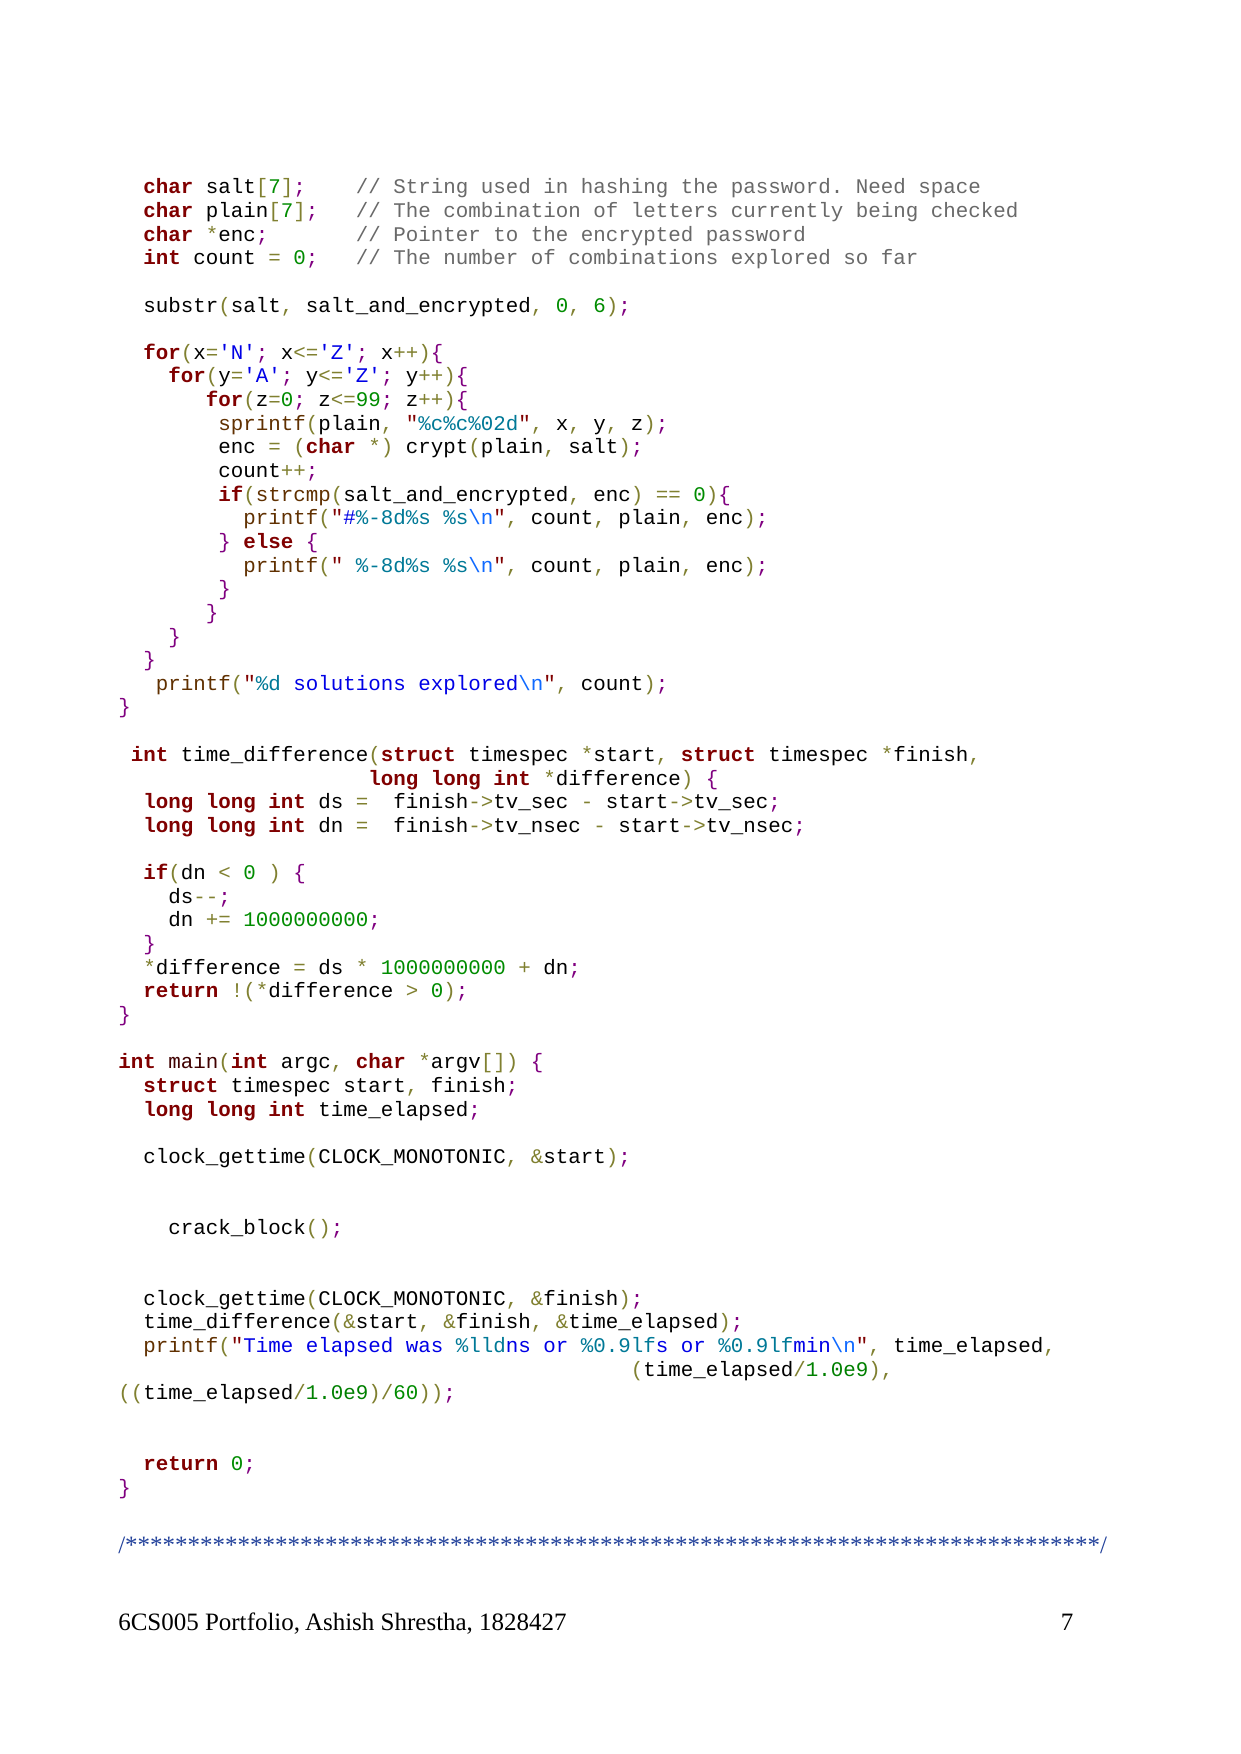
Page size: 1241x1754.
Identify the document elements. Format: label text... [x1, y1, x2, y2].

text long long int time_elapsed; [118, 1098, 1122, 1122]
text } [118, 578, 1122, 602]
text if(strcmp(salt_and_encrypted, enc) == 0){ [118, 484, 1122, 507]
text if(dn < 0 ) { [118, 862, 1122, 886]
text struct timespec start, finish; [118, 1075, 1122, 1098]
text crack_block(); [118, 1217, 1122, 1240]
text substr(salt, salt_and_encrypted, 0, 6); [118, 294, 1122, 318]
text long long int *difference) { [118, 767, 1122, 791]
text return !(*difference > 0); [118, 980, 1122, 1004]
text printf("Time elapsed was %lldns or %0.9lfs or %0.9lfmin\n", time_elapsed, [118, 1335, 1122, 1359]
text for(z=0; z<=99; z++){ [118, 389, 1122, 413]
text char plain[7]; // The combination of letters currently being checked [118, 200, 1122, 224]
text } [118, 697, 1122, 720]
text int main(int argc, char *argv[]) { [118, 1051, 1122, 1075]
text printf("%d solutions explored\n", count); [118, 673, 1122, 697]
text *difference = ds * 1000000000 + dn; [118, 957, 1122, 980]
text int count = 0; // The number of combinations explored so far [118, 247, 1122, 271]
text } else { [118, 531, 1122, 555]
text return 0; [118, 1453, 1122, 1477]
text printf(" %-8d%s %s\n", count, plain, enc); [118, 555, 1122, 578]
text for(y='A'; y<='Z'; y++){ [118, 366, 1122, 389]
text for(x='N'; x<='Z'; x++){ [118, 342, 1122, 366]
text char *enc; // Pointer to the encrypted password [118, 224, 1122, 247]
text } [118, 933, 1122, 957]
text time_difference(&start, &finish, &time_elapsed); [118, 1311, 1122, 1335]
text int time_difference(struct timespec *start, struct timespec *finish, [118, 744, 1122, 767]
text char salt[7]; // String used in hashing the password. Need space [118, 176, 1122, 200]
text count++; [118, 460, 1122, 484]
text } [118, 1004, 1122, 1028]
text enc = (char *) crypt(plain, salt); [118, 436, 1122, 460]
text } [118, 1477, 1122, 1501]
text printf("#%-8d%s %s\n", count, plain, enc); [118, 507, 1122, 531]
text ds--; [118, 886, 1122, 909]
text clock_gettime(CLOCK_MONOTONIC, &finish); [118, 1288, 1122, 1311]
text sprintf(plain, "%c%c%02d", x, y, z); [118, 413, 1122, 436]
text } [118, 626, 1122, 649]
text long long int ds = finish->tv_sec - start->tv_sec; [118, 791, 1122, 815]
text long long int dn = finish->tv_nsec - start->tv_nsec; [118, 815, 1122, 838]
text /******************************************************************************/ [118, 1530, 1122, 1559]
text (time_elapsed/1.0e9),((time_elapsed/1.0e9)/60)); [118, 1359, 1122, 1406]
text dn += 1000000000; [118, 909, 1122, 933]
text } [118, 602, 1122, 626]
text } [118, 649, 1122, 673]
text clock_gettime(CLOCK_MONOTONIC, &start); [118, 1146, 1122, 1169]
